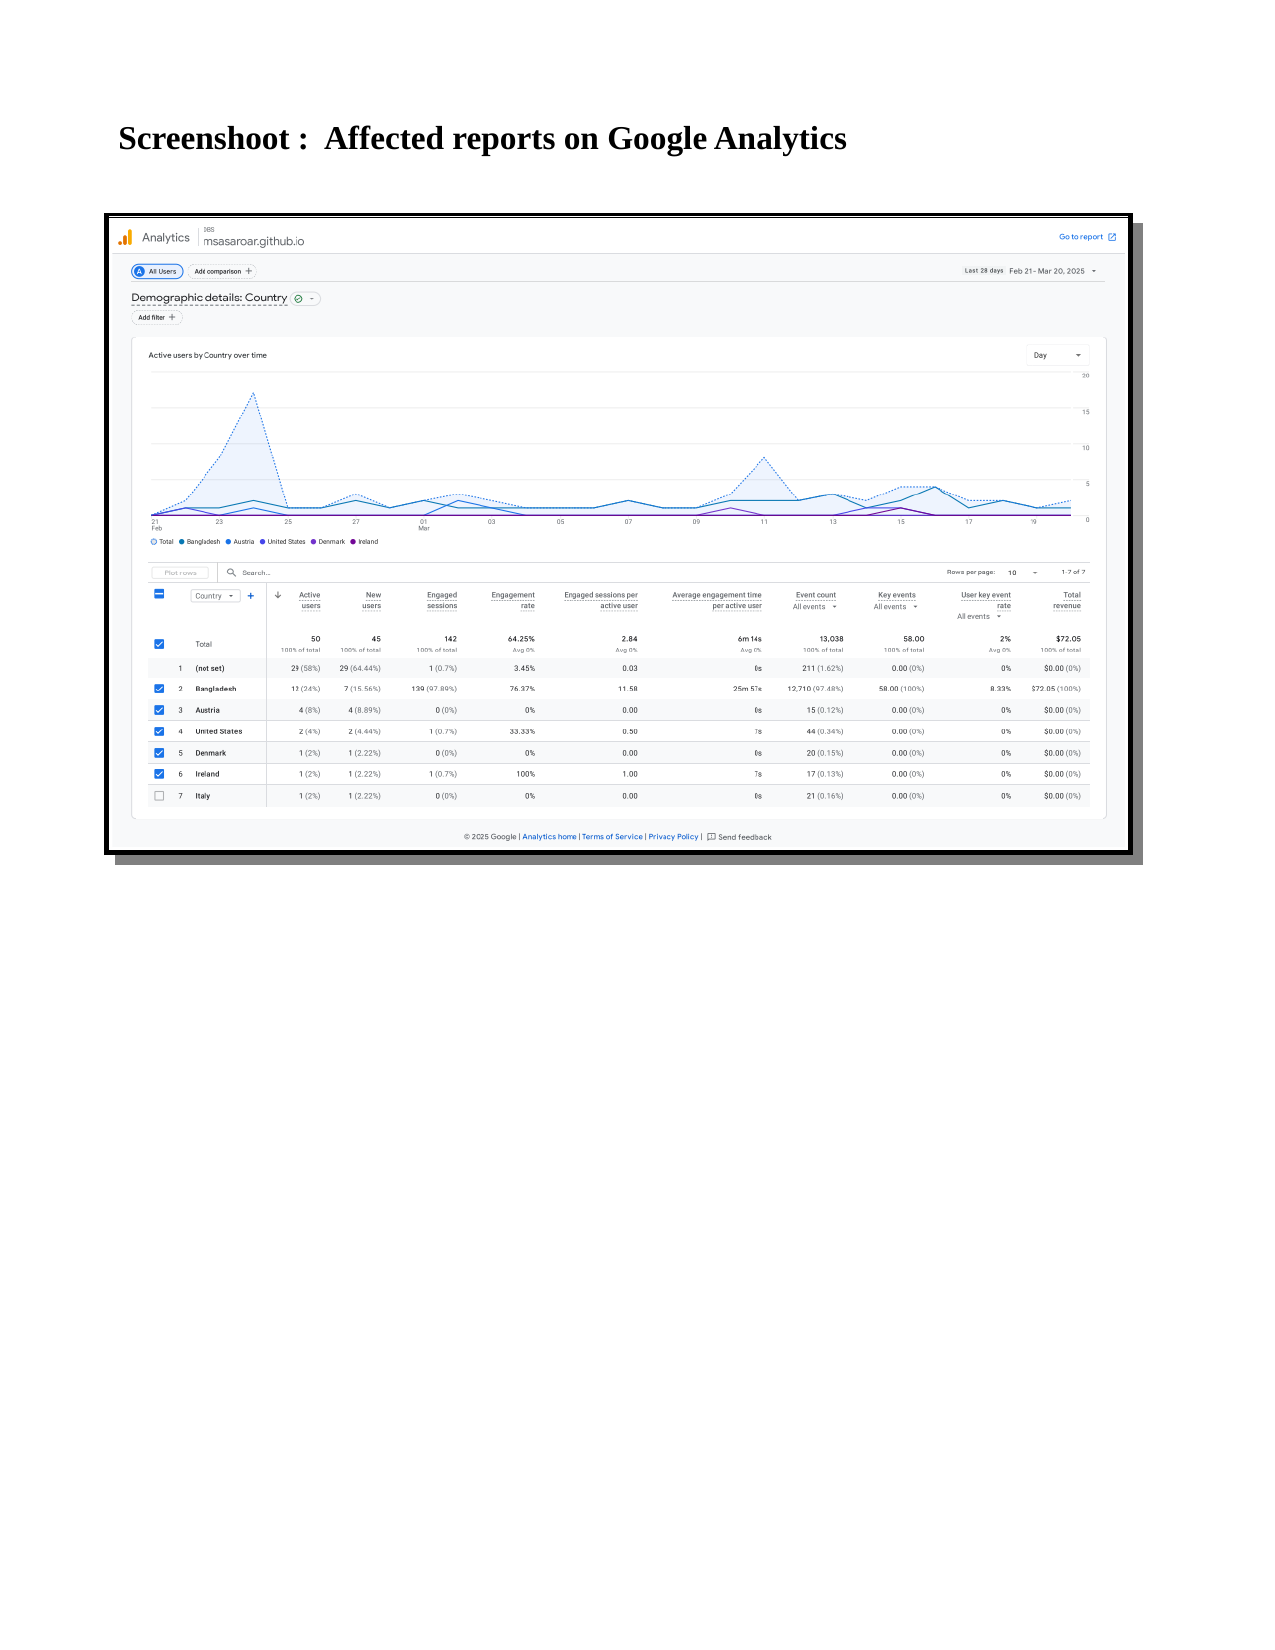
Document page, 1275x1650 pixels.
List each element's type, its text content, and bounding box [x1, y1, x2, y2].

text Screenshoot : Affected reports on Google Analytics [118, 118, 1157, 156]
picture [112, 221, 1125, 847]
text [109, 218, 1128, 850]
